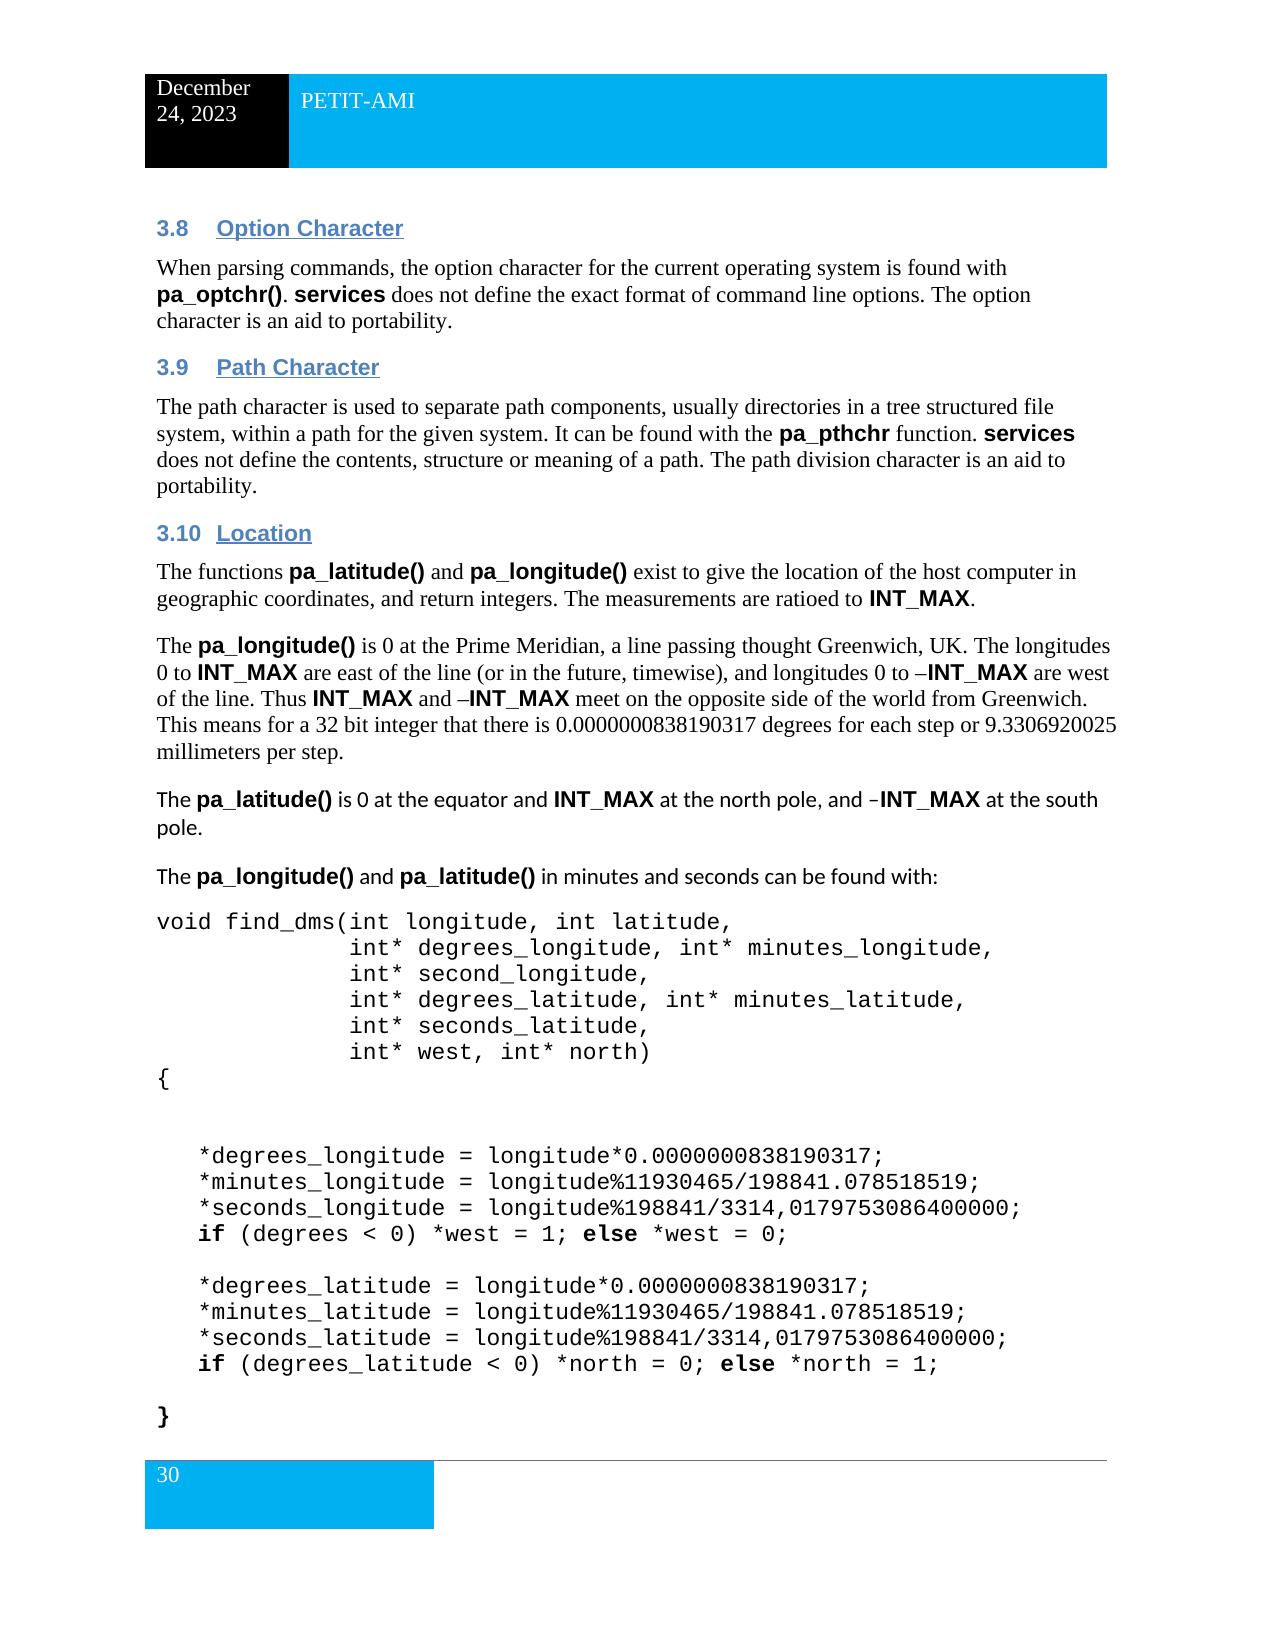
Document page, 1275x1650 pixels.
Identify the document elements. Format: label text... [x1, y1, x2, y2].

text When parsing commands, the option character for the current operating system is found with pa_optchr(). services does not define the exact format of command line options. The option character is an aid to portability. [156, 254, 1118, 333]
text void find_dms(int longitude, int latitude, [156, 911, 1118, 937]
text *minutes_latitude = longitude%11930465/198841.078518519; [156, 1300, 1118, 1326]
text The pa_longitude() and pa_latitude() in minutes and seconds can be found with: [156, 862, 1118, 890]
text The pa_longitude() is 0 at the Prime Meridian, a line passing thought Greenwich, UK. The longitudes 0 to INT_MAX are east of the line (or in the future, timewise), and longitudes 0 to –INT_MAX are west of the line. Thus INT_MAX and –INT_MAX meet on the opposite side of the world from Greenwich. This means for a 32 bit integer that there is 0.0000000838190317 degrees for each step or 9.3306920025 millimeters per step. [156, 632, 1118, 764]
text *minutes_longitude = longitude%11930465/198841.078518519; [156, 1171, 1118, 1196]
text if (degrees < 0) *west = 1; else *west = 0; [156, 1222, 1118, 1248]
text int* west, int* north) [156, 1040, 1118, 1066]
text } [156, 1404, 1118, 1430]
text The functions pa_latitude() and pa_longitude() exist to give the location of the host computer in geographic coordinates, and return integers. The measurements are ratioed to INT_MAX. [156, 558, 1118, 611]
text { [156, 1066, 1118, 1092]
text if (degrees_latitude < 0) *north = 0; else *north = 1; [156, 1352, 1118, 1378]
text The pa_latitude() is 0 at the equator and INT_MAX at the north pole, and –INT_MAX at the south pole. [156, 785, 1118, 841]
text int* degrees_latitude, int* minutes_latitude, [156, 988, 1118, 1014]
subtitle Location [156, 519, 1118, 546]
text The path character is used to separate path components, usually directories in a tree structured file system, within a path for the given system. It can be found with the pa_pthchr function. services does not define the contents, structure or meaning of a path. The path division character is an aid to portability. [156, 393, 1118, 499]
subtitle Path Character [156, 354, 1118, 381]
text *seconds_latitude = longitude%198841/3314,0179753086400000; [156, 1326, 1118, 1352]
text int* seconds_latitude, [156, 1014, 1118, 1040]
text *degrees_latitude = longitude*0.0000000838190317; [156, 1274, 1118, 1300]
text *seconds_longitude = longitude%198841/3314,0179753086400000; [156, 1196, 1118, 1222]
text *degrees_longitude = longitude*0.0000000838190317; [156, 1144, 1118, 1171]
text int* second_longitude, [156, 963, 1118, 988]
text int* degrees_longitude, int* minutes_longitude, [156, 937, 1118, 963]
subtitle Option Character [156, 215, 1118, 242]
